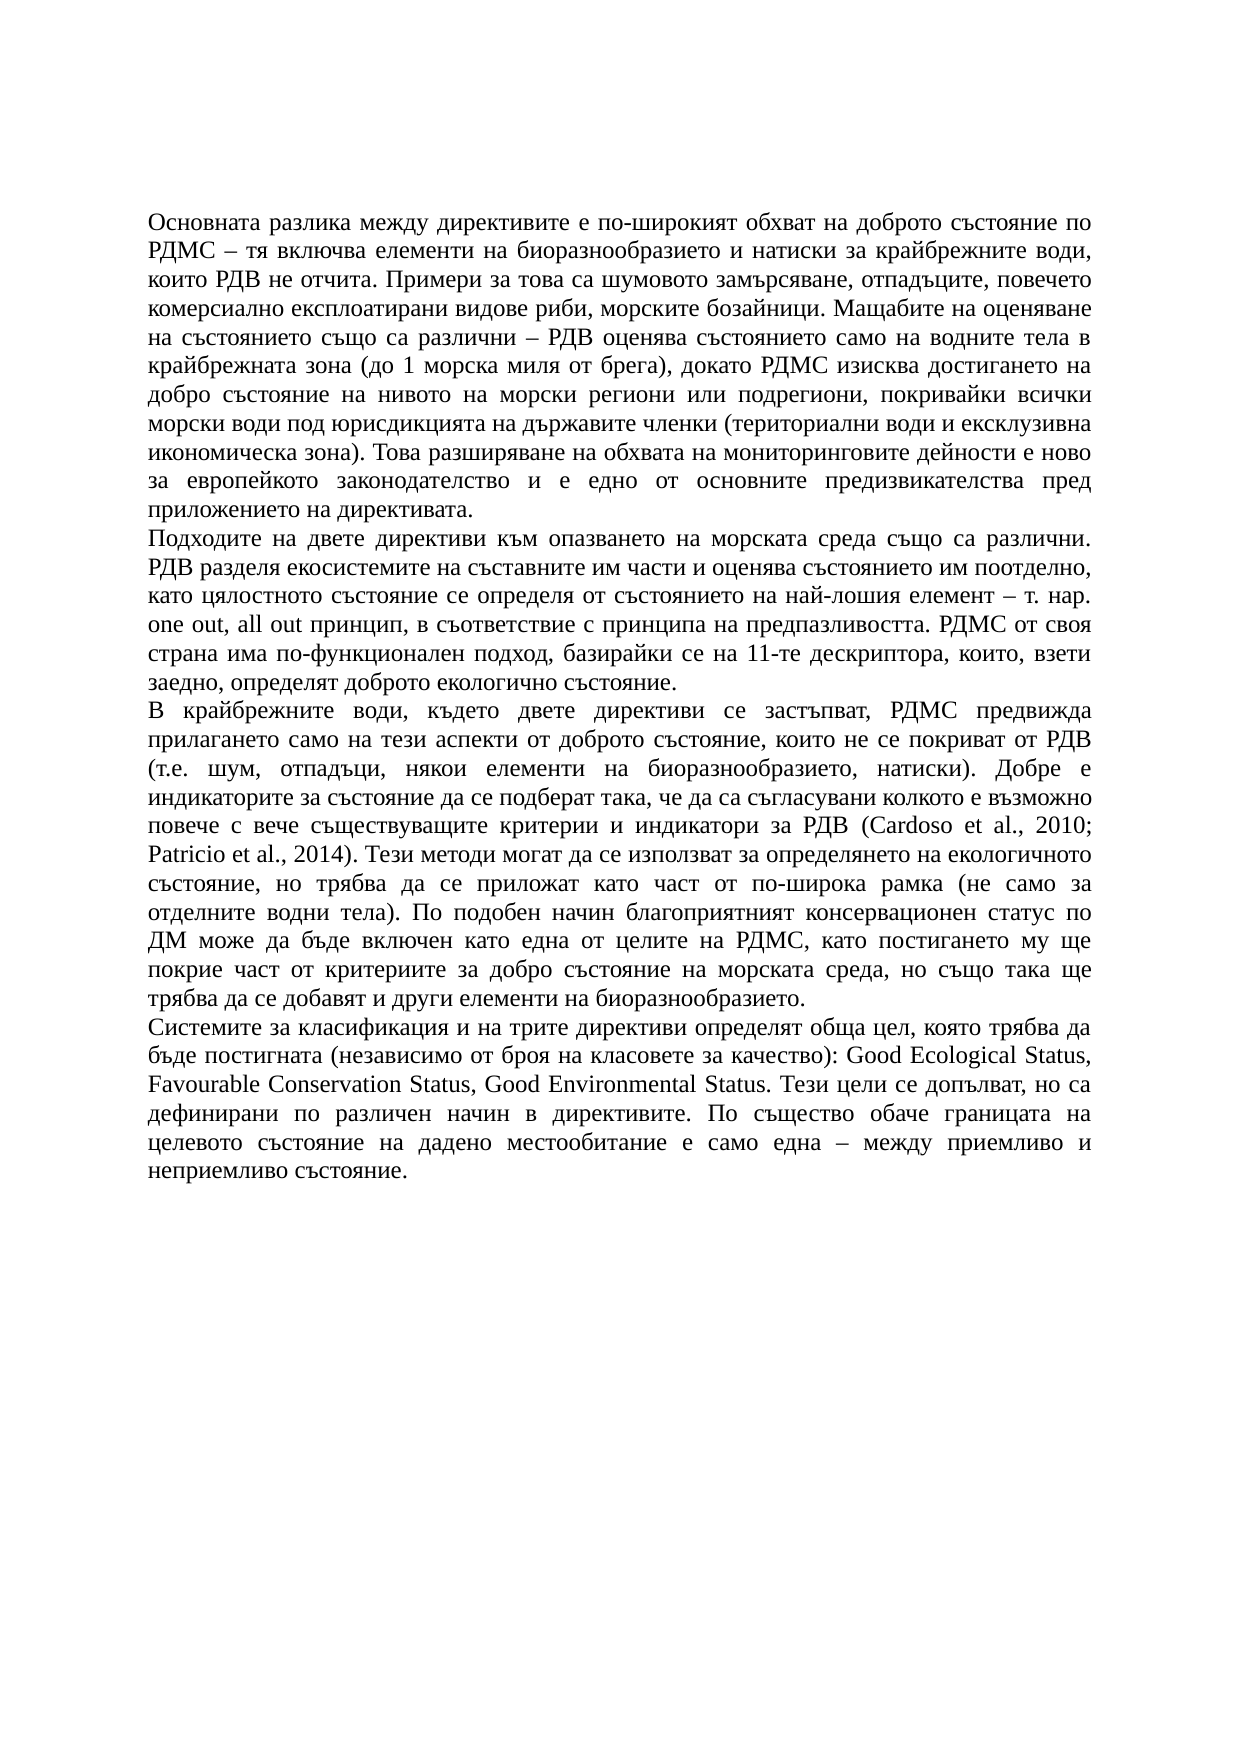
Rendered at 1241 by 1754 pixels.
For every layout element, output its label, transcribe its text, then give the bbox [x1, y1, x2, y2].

text Подходите на двете директиви към опазването на морската среда също са различни. РДВ разделя екосистемите на съставните им части и оценява състоянието им поотделно, като цялостното състояние се определя от състоянието на най-лошия елемент – т. нар. one out, all out принцип, в съответствие с принципа на предпазливостта. РДМС от своя страна има по-функционален подход, базирайки се на 11-те дескриптора, които, взети заедно, определят доброто екологично състояние. [148, 523, 1093, 695]
text В крайбрежните води, където двете директиви се застъпват, РДМС предвижда прилагането само на тези аспекти от доброто състояние, които не се покриват от РДВ (т.е. шум, отпадъци, някои елементи на биоразнообразието, натиски). Добре е индикаторите за състояние да се подберат така, че да са съгласувани колкото е възможно повече с вече съществуващите критерии и индикатори за РДВ (Cardoso et al., 2010; Patricio et al., 2014). Тези методи могат да се използват за определянето на екологичното състояние, но трябва да се приложат като част от по-широка рамка (не само за отделните водни тела). По подобен начин благоприятният консервационен статус по ДМ може да бъде включен като една от целите на РДМС, като постигането му ще покрие част от критериите за добро състояние на морската среда, но също така ще трябва да се добавят и други елементи на биоразнообразието. [148, 695, 1093, 1012]
text Основната разлика между директивите е по-широкият обхват на доброто състояние по РДМС – тя включва елементи на биоразнообразието и натиски за крайбрежните води, които РДВ не отчита. Примери за това са шумовото замърсяване, отпадъците, повечето комерсиално експлоатирани видове риби, морските бозайници. Мащабите на оценяване на състоянието също са различни – РДВ оценява състоянието само на водните тела в крайбрежната зона (до 1 морска миля от брега), докато РДМС изисква достигането на добро състояние на нивото на морски региони или подрегиони, покривайки всички морски води под юрисдикцията на държавите членки (териториални води и ексклузивна икономическа зона). Това разширяване на обхвата на мониторинговите дейности е ново за европейкото законодателство и е едно от основните предизвикателства пред приложението на директивата. [148, 207, 1093, 523]
text Системите за класификация и на трите директиви определят обща цел, която трябва да бъде постигната (независимо от броя на класовете за качество): Good Ecological Status, Favourable Conservation Status, Good Environmental Status. Тези цели се допълват, но са дефинирани по различен начин в директивите. По същество обаче границата на целевото състояние на дадено местообитание е само една – между приемливо и неприемливо състояние. [148, 1012, 1093, 1184]
